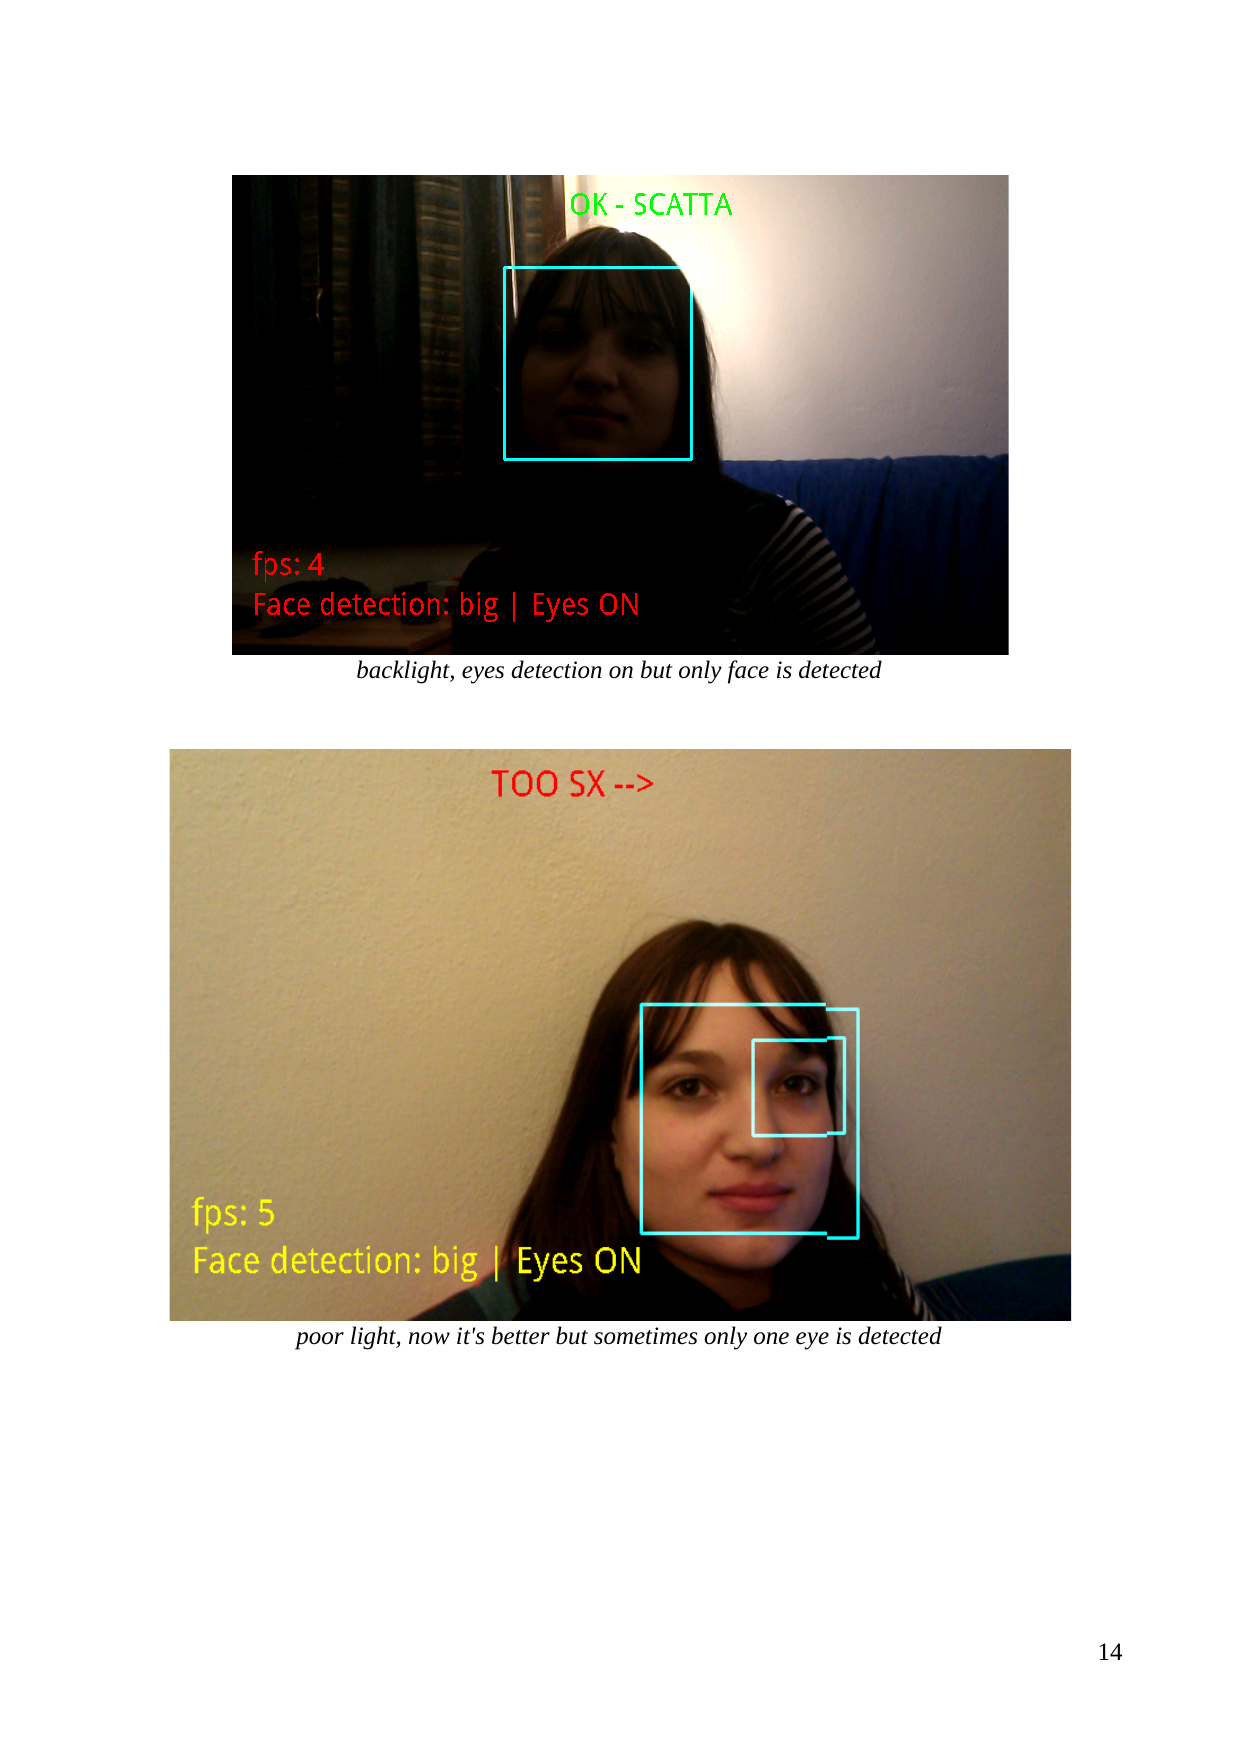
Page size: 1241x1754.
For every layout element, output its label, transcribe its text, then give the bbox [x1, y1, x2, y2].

text backlight, eyes detection on but only face is detected [232, 655, 1008, 684]
picture [169, 749, 1072, 1321]
picture [232, 175, 1009, 655]
text poor light, now it's better but sometimes only one eye is detected [169, 1321, 1071, 1350]
